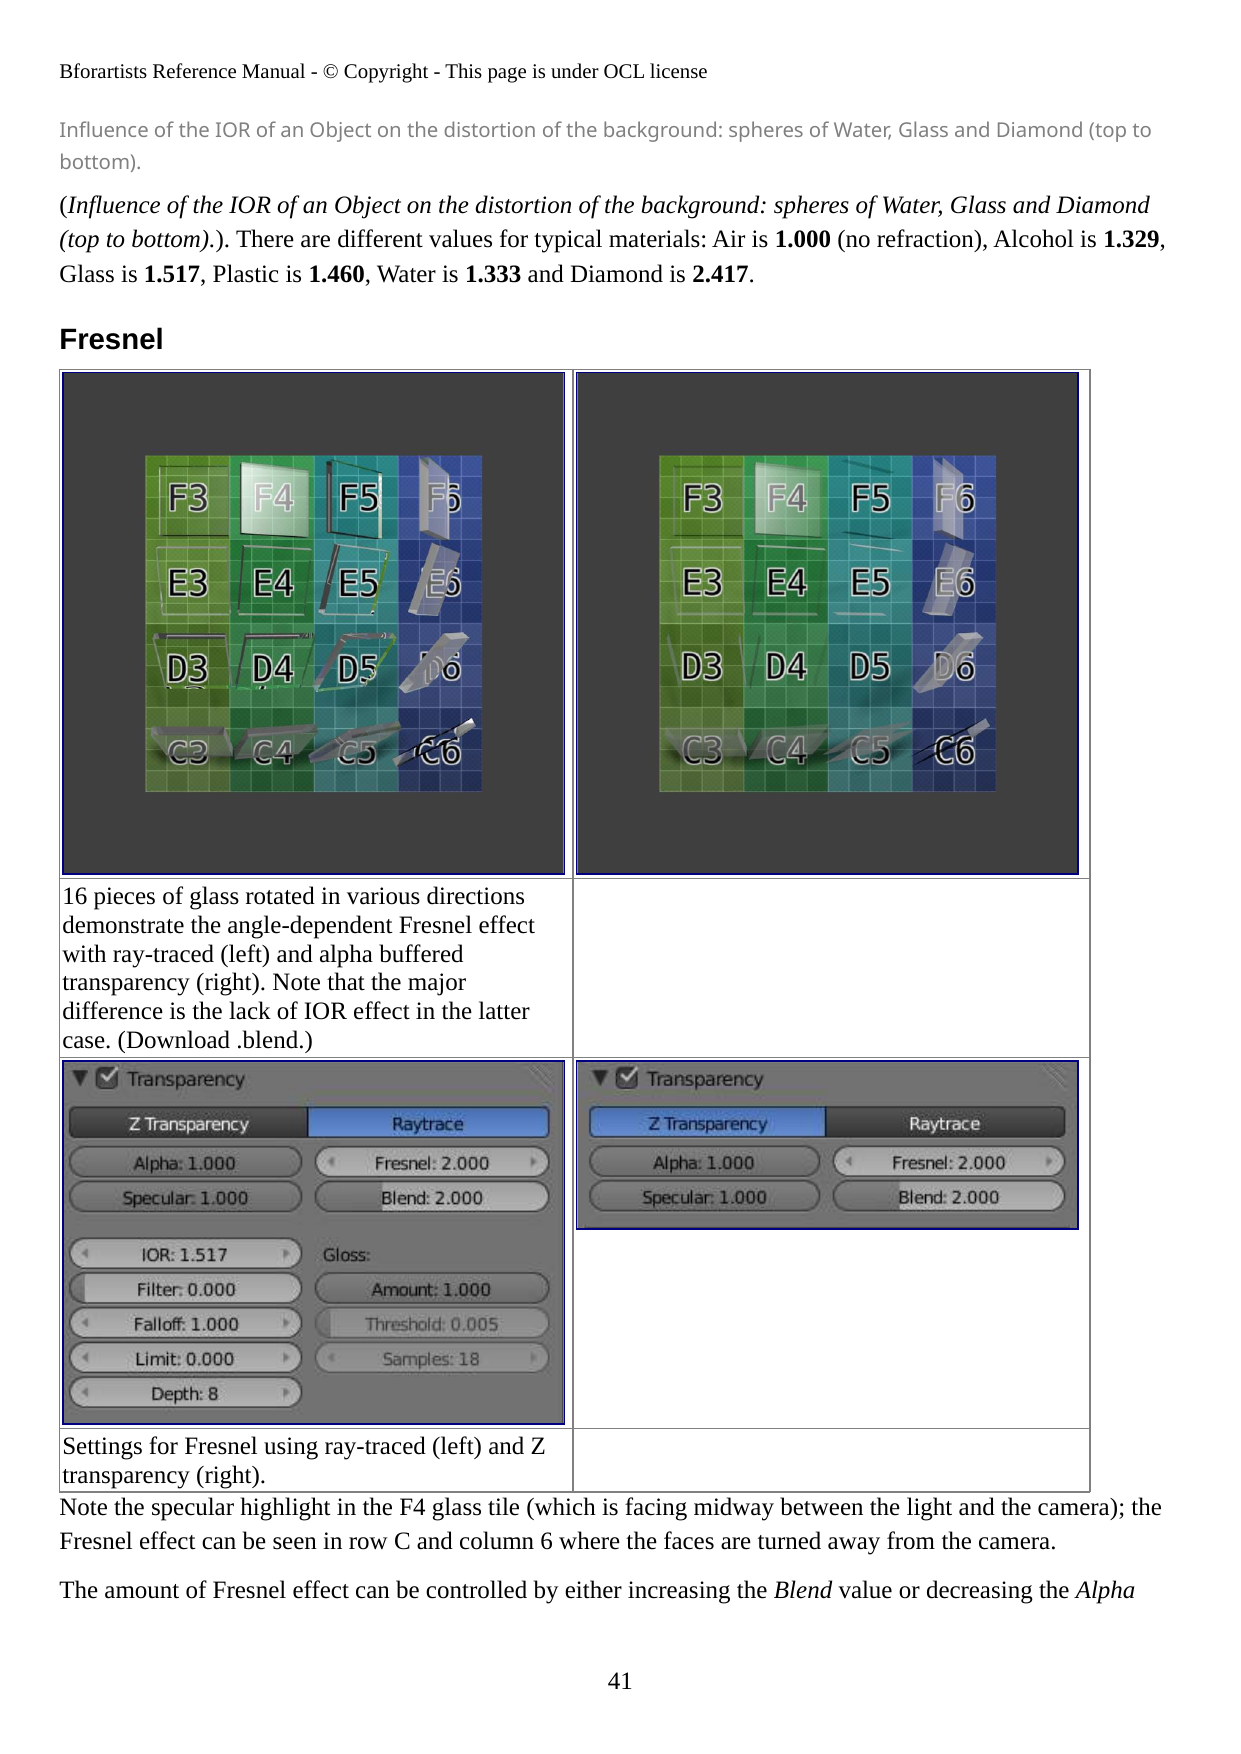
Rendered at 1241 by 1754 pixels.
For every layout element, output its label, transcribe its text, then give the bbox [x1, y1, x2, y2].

picture [577, 373, 1077, 873]
table_cell Settings for Fresnel using ray-traced (left) and Z transparency (right). [60, 1429, 572, 1491]
text The amount of Fresnel effect can be controlled by either increasing the Blend value or decreasing the Alpha [59, 1575, 1181, 1604]
picture [64, 1062, 564, 1423]
table_cell [60, 1058, 572, 1428]
table_header [60, 370, 572, 878]
text (Influence of the IOR of an Object on the distortion of the background: spheres of Water, Glass and Diamond (top to bottom).). There are different values for typical materials: Air is 1.000 (no refraction), Alcohol is 1.329, Glass is 1.517, Plastic is 1.460, Water is 1.333 and Diamond is 2.417. [59, 190, 1181, 287]
text Note the specular highlight in the F4 glass tile (which is facing midway between the light and the camera); the Fresnel effect can be seen in row C and column 6 where the faces are turned away from the camera. [59, 1492, 1181, 1555]
table_cell [574, 1429, 1089, 1491]
picture [577, 1062, 1077, 1228]
table_header [574, 370, 1089, 878]
subtitle Fresnel [59, 322, 1181, 356]
table_cell 16 pieces of glass rotated in various directions demonstrate the angle-dependent Fresnel effect with ray-traced (left) and alpha buffered transparency (right). Note that the major difference is the lack of IOR effect in the latter case. (Download .blend.) [60, 879, 572, 1057]
table_cell [574, 879, 1089, 1057]
picture [64, 373, 564, 873]
text Influence of the IOR of an Object on the distortion of the background: spheres of Water, Glass and Diamond (top to bottom). [59, 113, 1181, 175]
table_cell [574, 1058, 1089, 1428]
